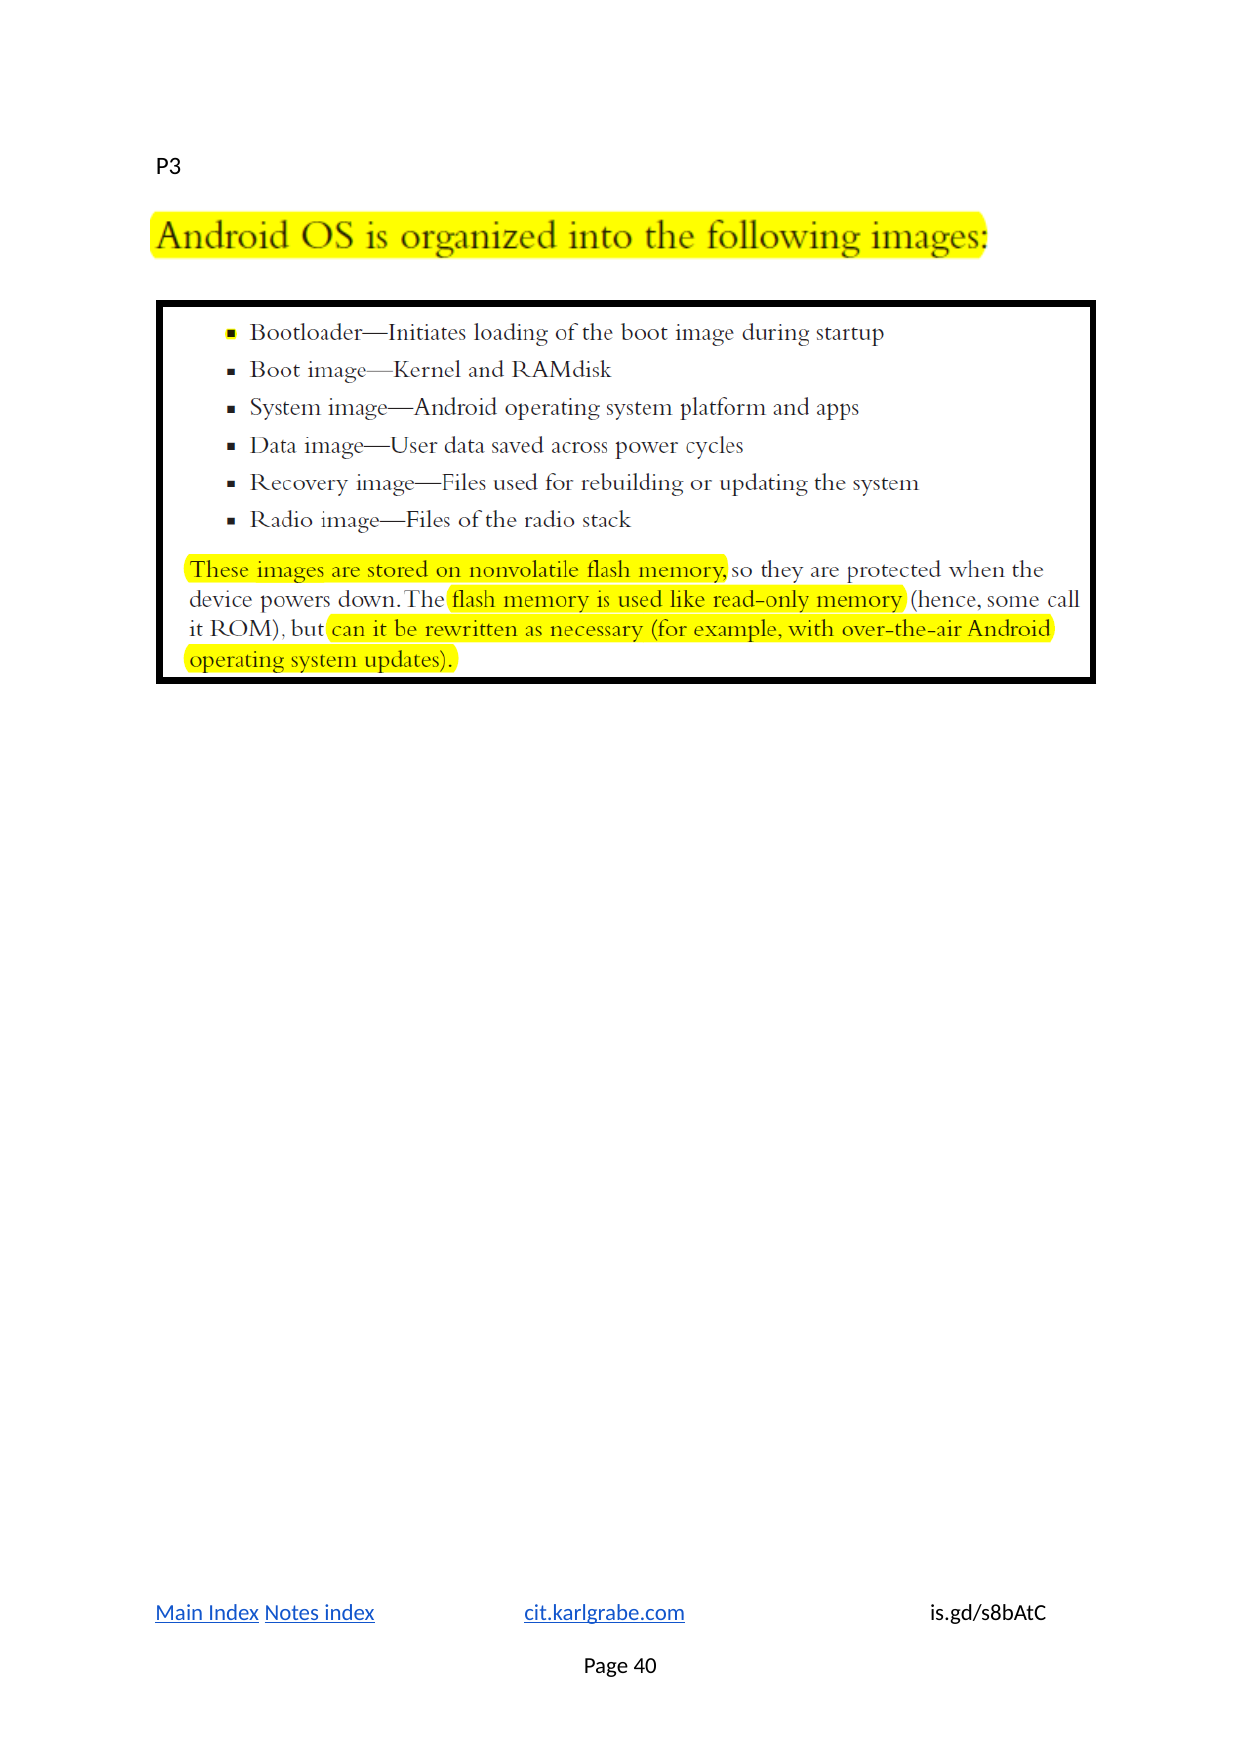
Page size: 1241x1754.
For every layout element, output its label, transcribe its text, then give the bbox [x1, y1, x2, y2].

picture [163, 307, 1090, 677]
picture [150, 201, 1011, 274]
text P3 [150, 150, 1090, 181]
